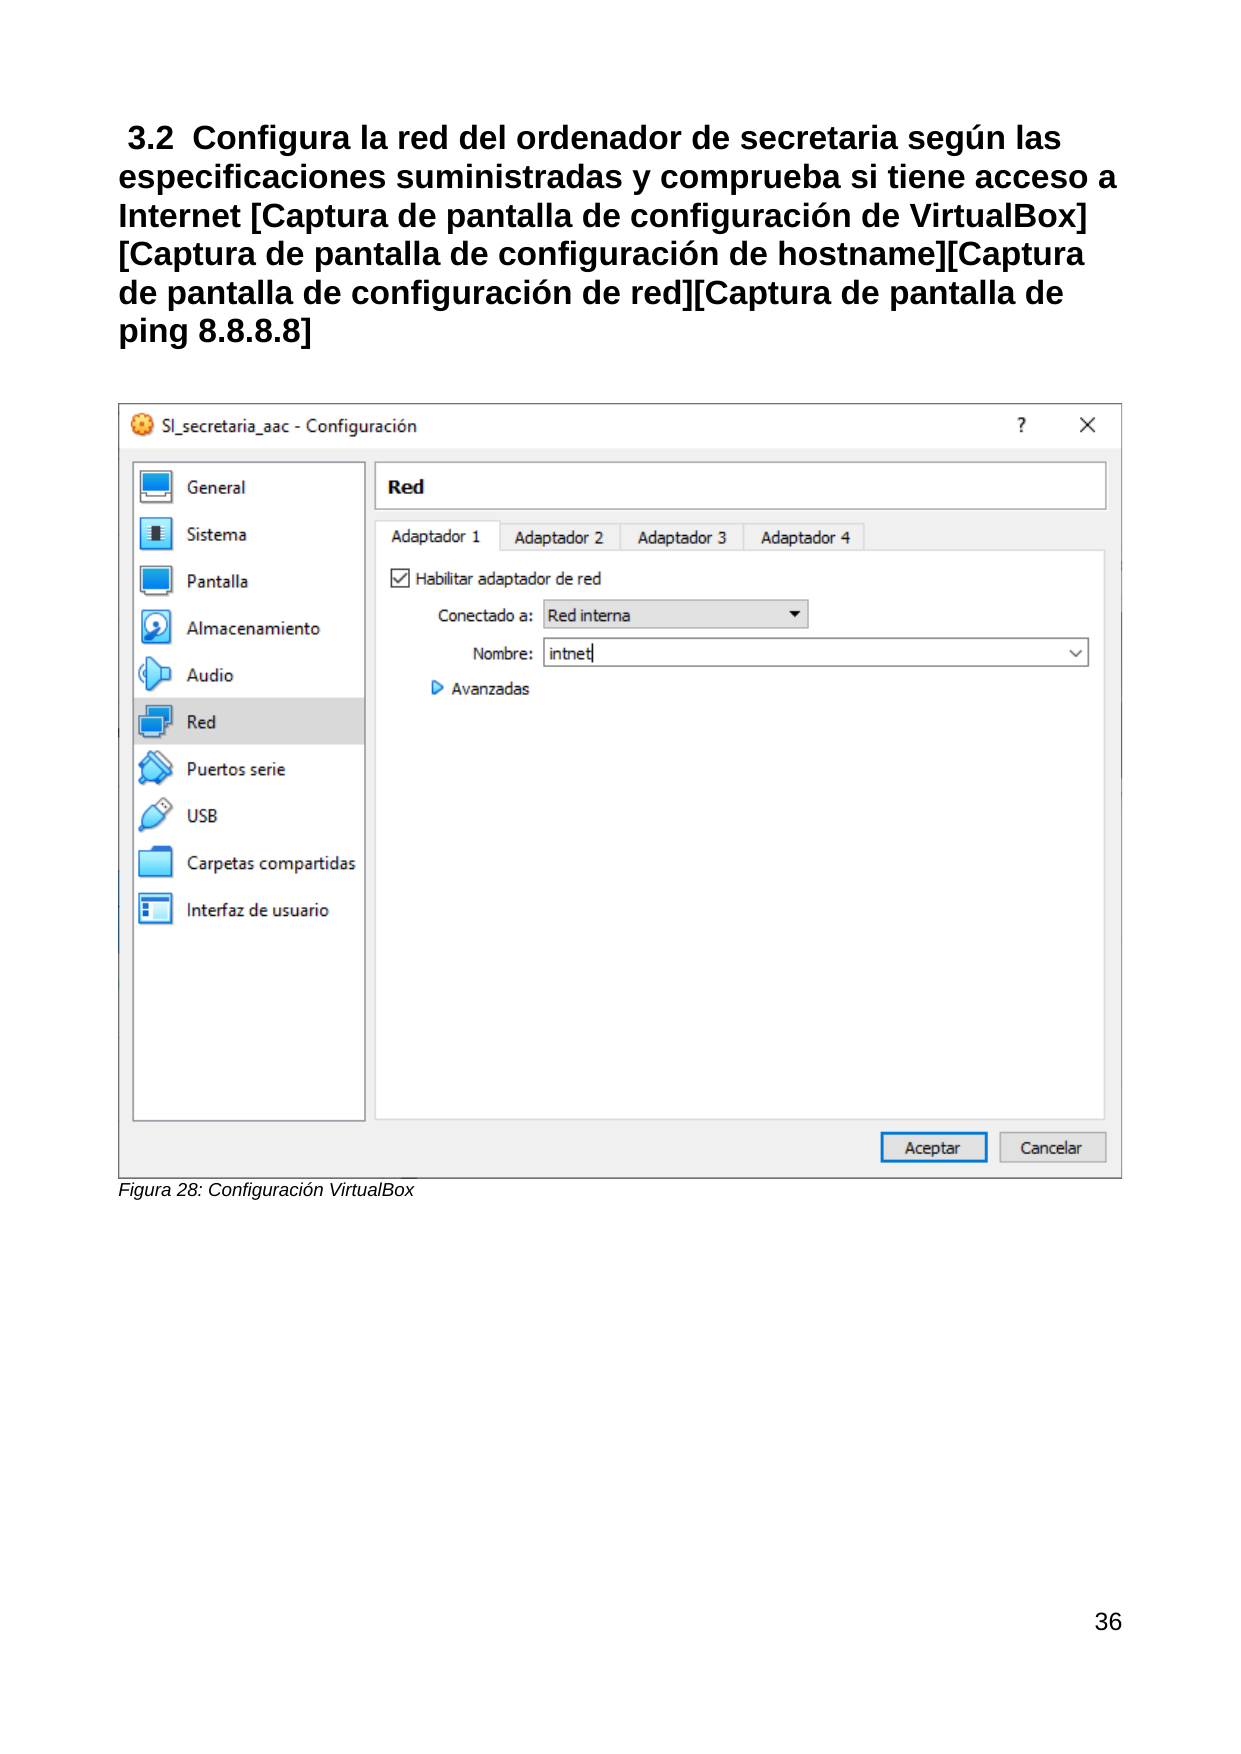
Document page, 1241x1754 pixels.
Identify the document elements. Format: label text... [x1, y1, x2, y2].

subtitle Configura la red del ordenador de secretaria según las especificaciones suministradas y comprueba si tiene acceso a Internet [Captura de pantalla de configuración de VirtualBox][Captura de pantalla de configuración de hostname][Captura de pantalla de configuración de red][Captura de pantalla de ping 8.8.8.8] [118, 118, 1122, 350]
text Figura 28: Configuración VirtualBox [118, 1179, 1122, 1201]
picture [118, 403, 1123, 1179]
